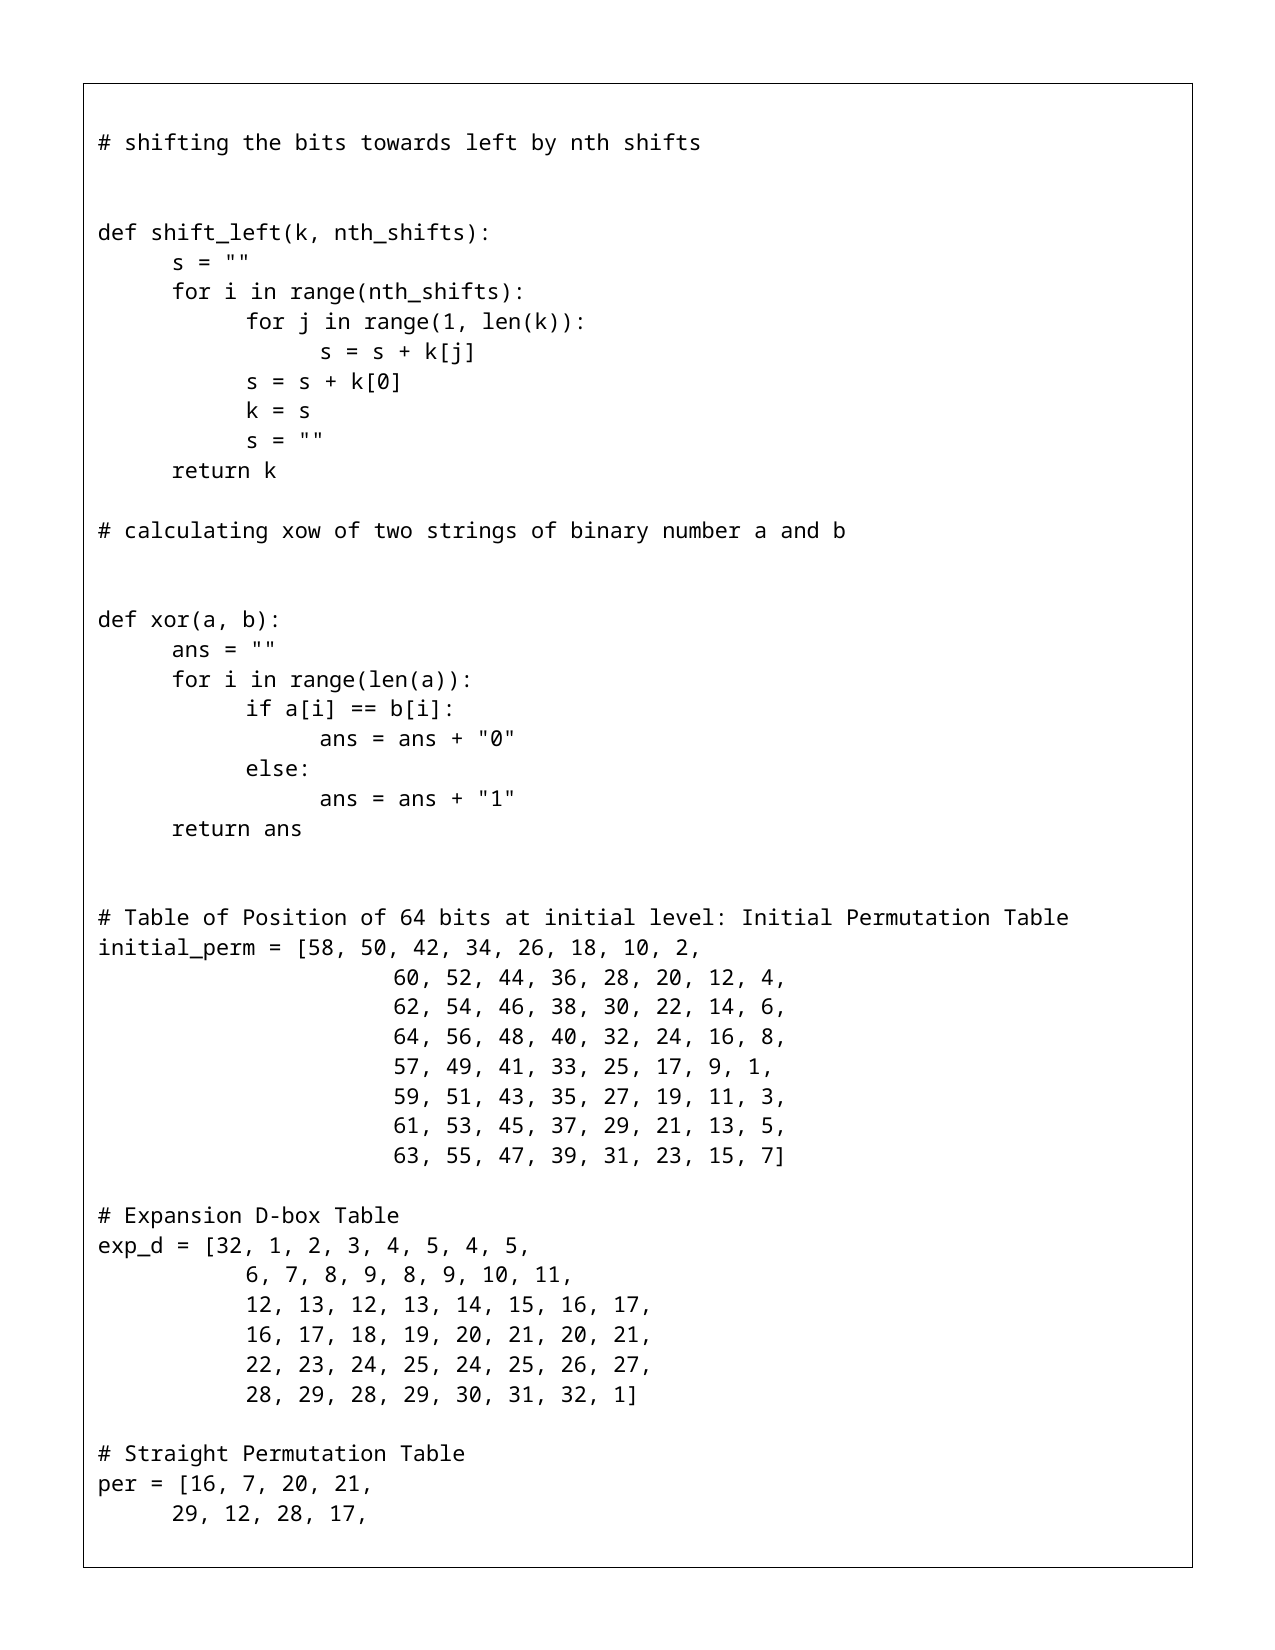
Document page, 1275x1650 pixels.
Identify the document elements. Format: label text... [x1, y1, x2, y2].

text def xor(a, b): [98, 604, 1177, 634]
text 60, 52, 44, 36, 28, 20, 12, 4, [98, 962, 1177, 991]
text 28, 29, 28, 29, 30, 31, 32, 1] [98, 1379, 1177, 1408]
text s = "" [98, 425, 1177, 455]
text 64, 56, 48, 40, 32, 24, 16, 8, [98, 1021, 1177, 1051]
text return ans [98, 813, 1177, 842]
text 16, 17, 18, 19, 20, 21, 20, 21, [98, 1319, 1177, 1349]
text initial_perm = [58, 50, 42, 34, 26, 18, 10, 2, [98, 932, 1177, 962]
text 22, 23, 24, 25, 24, 25, 26, 27, [98, 1349, 1177, 1379]
text for i in range(nth_shifts): [98, 276, 1177, 306]
text 6, 7, 8, 9, 8, 9, 10, 11, [98, 1259, 1177, 1289]
text def shift_left(k, nth_shifts): [98, 217, 1177, 247]
text ans = ans + "1" [98, 783, 1177, 813]
text for j in range(1, len(k)): [98, 306, 1177, 336]
text s = s + k[j] [98, 336, 1177, 366]
text if a[i] == b[i]: [98, 693, 1177, 723]
text 12, 13, 12, 13, 14, 15, 16, 17, [98, 1289, 1177, 1319]
text per = [16, 7, 20, 21, [98, 1468, 1177, 1498]
text # Straight Permutation Table [98, 1438, 1177, 1468]
text 62, 54, 46, 38, 30, 22, 14, 6, [98, 991, 1177, 1021]
text 29, 12, 28, 17, [98, 1498, 1177, 1528]
text # calculating xow of two strings of binary number a and b [98, 515, 1177, 544]
text ans = ans + "0" [98, 723, 1177, 753]
text # shifting the bits towards left by nth shifts [98, 127, 1177, 157]
text 61, 53, 45, 37, 29, 21, 13, 5, [98, 1111, 1177, 1140]
text return k [98, 455, 1177, 485]
text s = "" [98, 247, 1177, 276]
text 63, 55, 47, 39, 31, 23, 15, 7] [98, 1140, 1177, 1170]
text else: [98, 753, 1177, 783]
text k = s [98, 396, 1177, 425]
text for i in range(len(a)): [98, 664, 1177, 693]
text 57, 49, 41, 33, 25, 17, 9, 1, [98, 1051, 1177, 1081]
text s = s + k[0] [98, 366, 1177, 396]
text exp_d = [32, 1, 2, 3, 4, 5, 4, 5, [98, 1230, 1177, 1259]
text # Table of Position of 64 bits at initial level: Initial Permutation Table [98, 902, 1177, 932]
text 59, 51, 43, 35, 27, 19, 11, 3, [98, 1081, 1177, 1111]
text # Expansion D-box Table [98, 1200, 1177, 1230]
text ans = "" [98, 634, 1177, 664]
